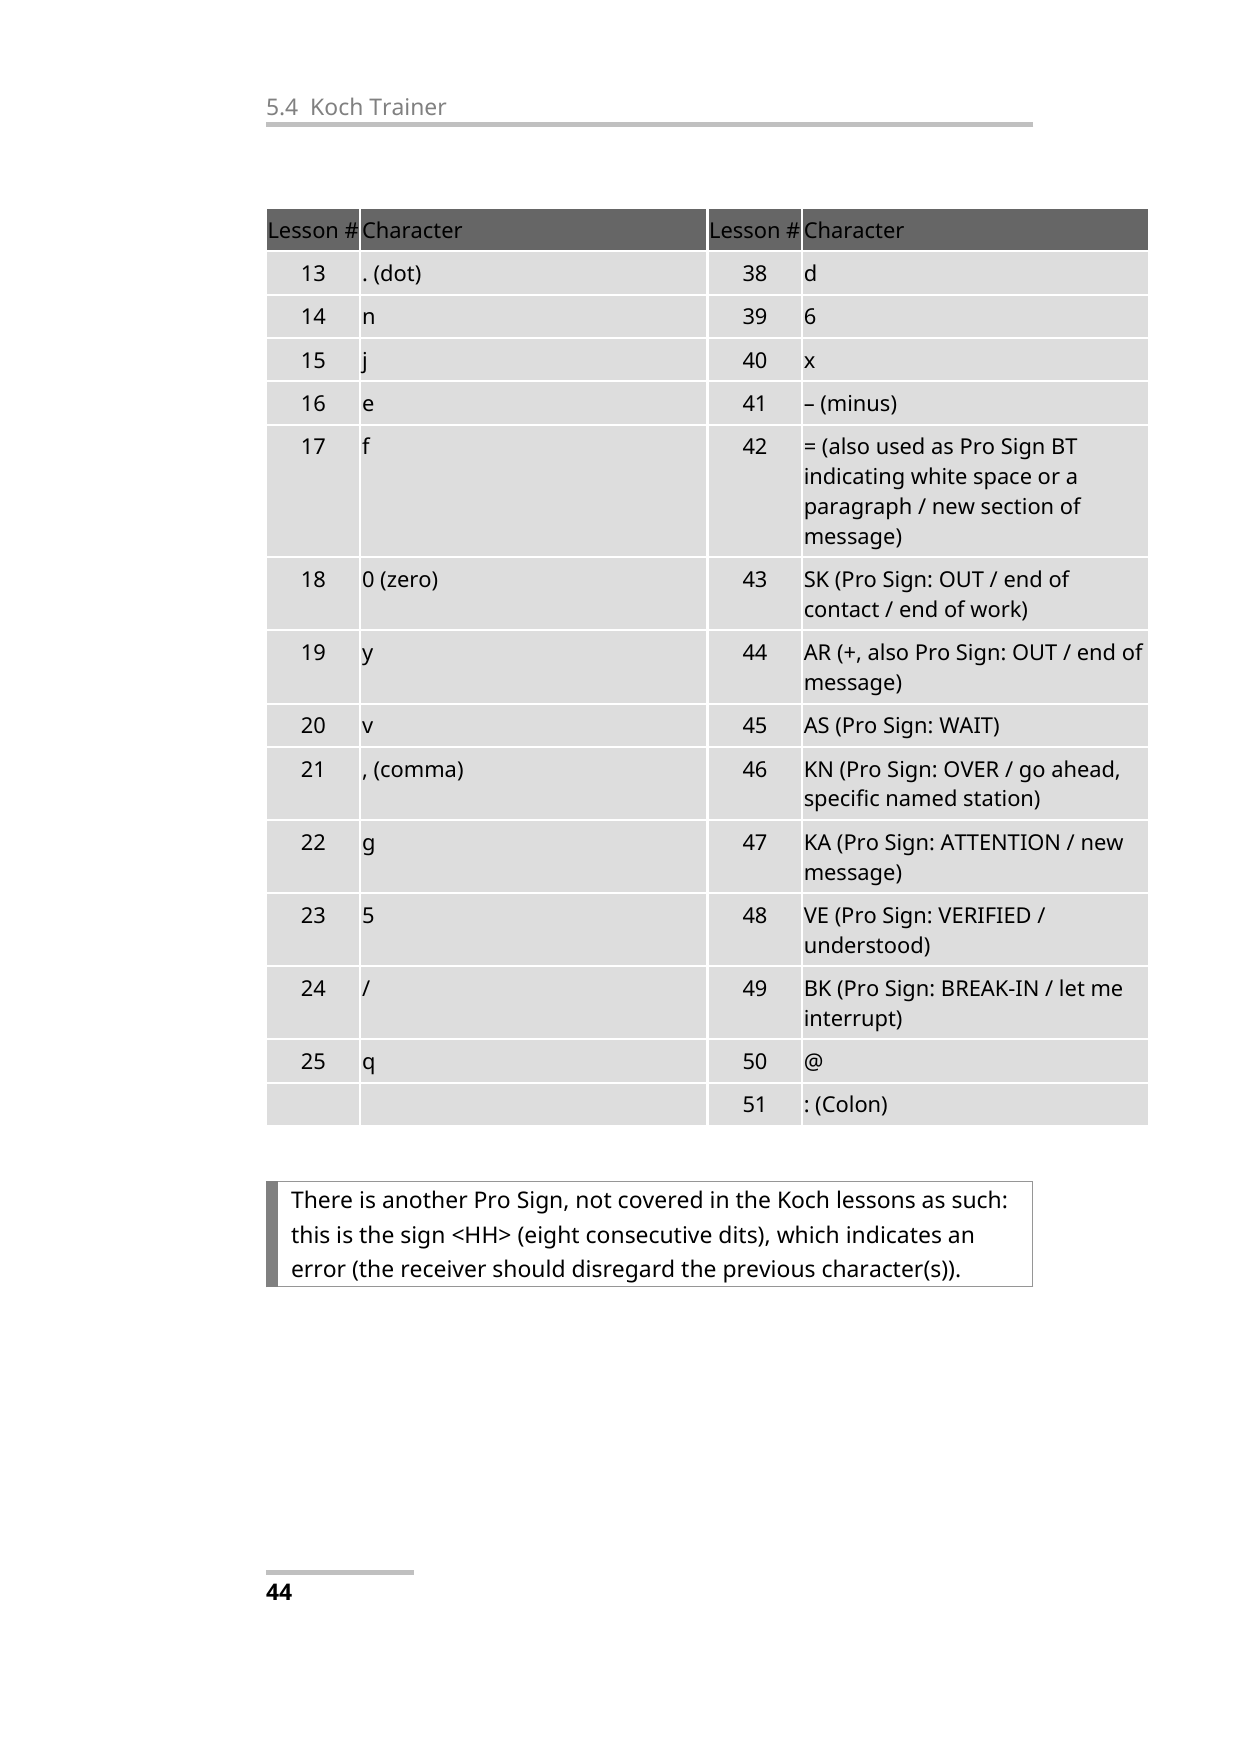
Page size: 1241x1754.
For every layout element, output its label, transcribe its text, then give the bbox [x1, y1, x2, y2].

table_cell d [803, 252, 1148, 293]
table_cell y [361, 631, 706, 702]
table_cell 38 [709, 252, 801, 293]
table_cell 47 [709, 821, 801, 892]
table_cell j [361, 339, 706, 380]
table_cell 15 [267, 339, 359, 380]
table_cell 40 [709, 339, 801, 380]
table_cell / [361, 967, 706, 1038]
table_cell 5 [361, 894, 706, 965]
table_cell @ [803, 1040, 1148, 1082]
table_cell g [361, 821, 706, 892]
table_cell 16 [267, 382, 359, 423]
table_cell 25 [267, 1040, 359, 1082]
table_cell 50 [709, 1040, 801, 1082]
table_cell AS (Pro Sign: WAIT) [803, 705, 1148, 746]
table_cell 13 [267, 252, 359, 293]
table_cell e [361, 382, 706, 423]
table_cell 51 [709, 1084, 801, 1125]
table_header Character [361, 209, 706, 250]
table_cell BK (Pro Sign: BREAK-IN / let me interrupt) [803, 967, 1148, 1038]
table_cell SK (Pro Sign: OUT / end of contact / end of work) [803, 558, 1148, 629]
table_cell 43 [709, 558, 801, 629]
table_cell 41 [709, 382, 801, 423]
table_cell = (also used as Pro Sign BT indicating white space or a paragraph / new section of message) [803, 426, 1148, 556]
table_cell 21 [267, 748, 359, 819]
table_cell . (dot) [361, 252, 706, 293]
table_cell 19 [267, 631, 359, 702]
table_cell 46 [709, 748, 801, 819]
table_cell 42 [709, 426, 801, 556]
table_cell v [361, 705, 706, 746]
table_cell VE (Pro Sign: VERIFIED / understood) [803, 894, 1148, 965]
table_header Character [803, 209, 1148, 250]
table_cell 17 [267, 426, 359, 556]
table_cell [361, 1084, 706, 1125]
table_cell 18 [267, 558, 359, 629]
table_cell 45 [709, 705, 801, 746]
table_cell n [361, 296, 706, 337]
table_cell 0 (zero) [361, 558, 706, 629]
table_cell 49 [709, 967, 801, 1038]
table_cell [267, 1084, 359, 1125]
table_cell KN (Pro Sign: OVER / go ahead, specific named station) [803, 748, 1148, 819]
table_cell 44 [709, 631, 801, 702]
table_header Lesson # [267, 209, 359, 250]
text There is another Pro Sign, not covered in the Koch lessons as such: this is the sign <HH> (eight consecutive dits), which indicates an error (the receiver should disregard the previous character(s)). [278, 1182, 1032, 1286]
table_cell – (minus) [803, 382, 1148, 423]
table_cell 23 [267, 894, 359, 965]
table_cell 39 [709, 296, 801, 337]
table_cell 20 [267, 705, 359, 746]
table_cell 14 [267, 296, 359, 337]
table_cell 6 [803, 296, 1148, 337]
table_cell x [803, 339, 1148, 380]
table_cell 48 [709, 894, 801, 965]
table_cell KA (Pro Sign: ATTENTION / new message) [803, 821, 1148, 892]
table_cell q [361, 1040, 706, 1082]
table_header Lesson # [709, 209, 801, 250]
table_cell 24 [267, 967, 359, 1038]
table_cell , (comma) [361, 748, 706, 819]
table_cell AR (+, also Pro Sign: OUT / end of message) [803, 631, 1148, 702]
table_cell 22 [267, 821, 359, 892]
table_cell f [361, 426, 706, 556]
table_cell : (Colon) [803, 1084, 1148, 1125]
